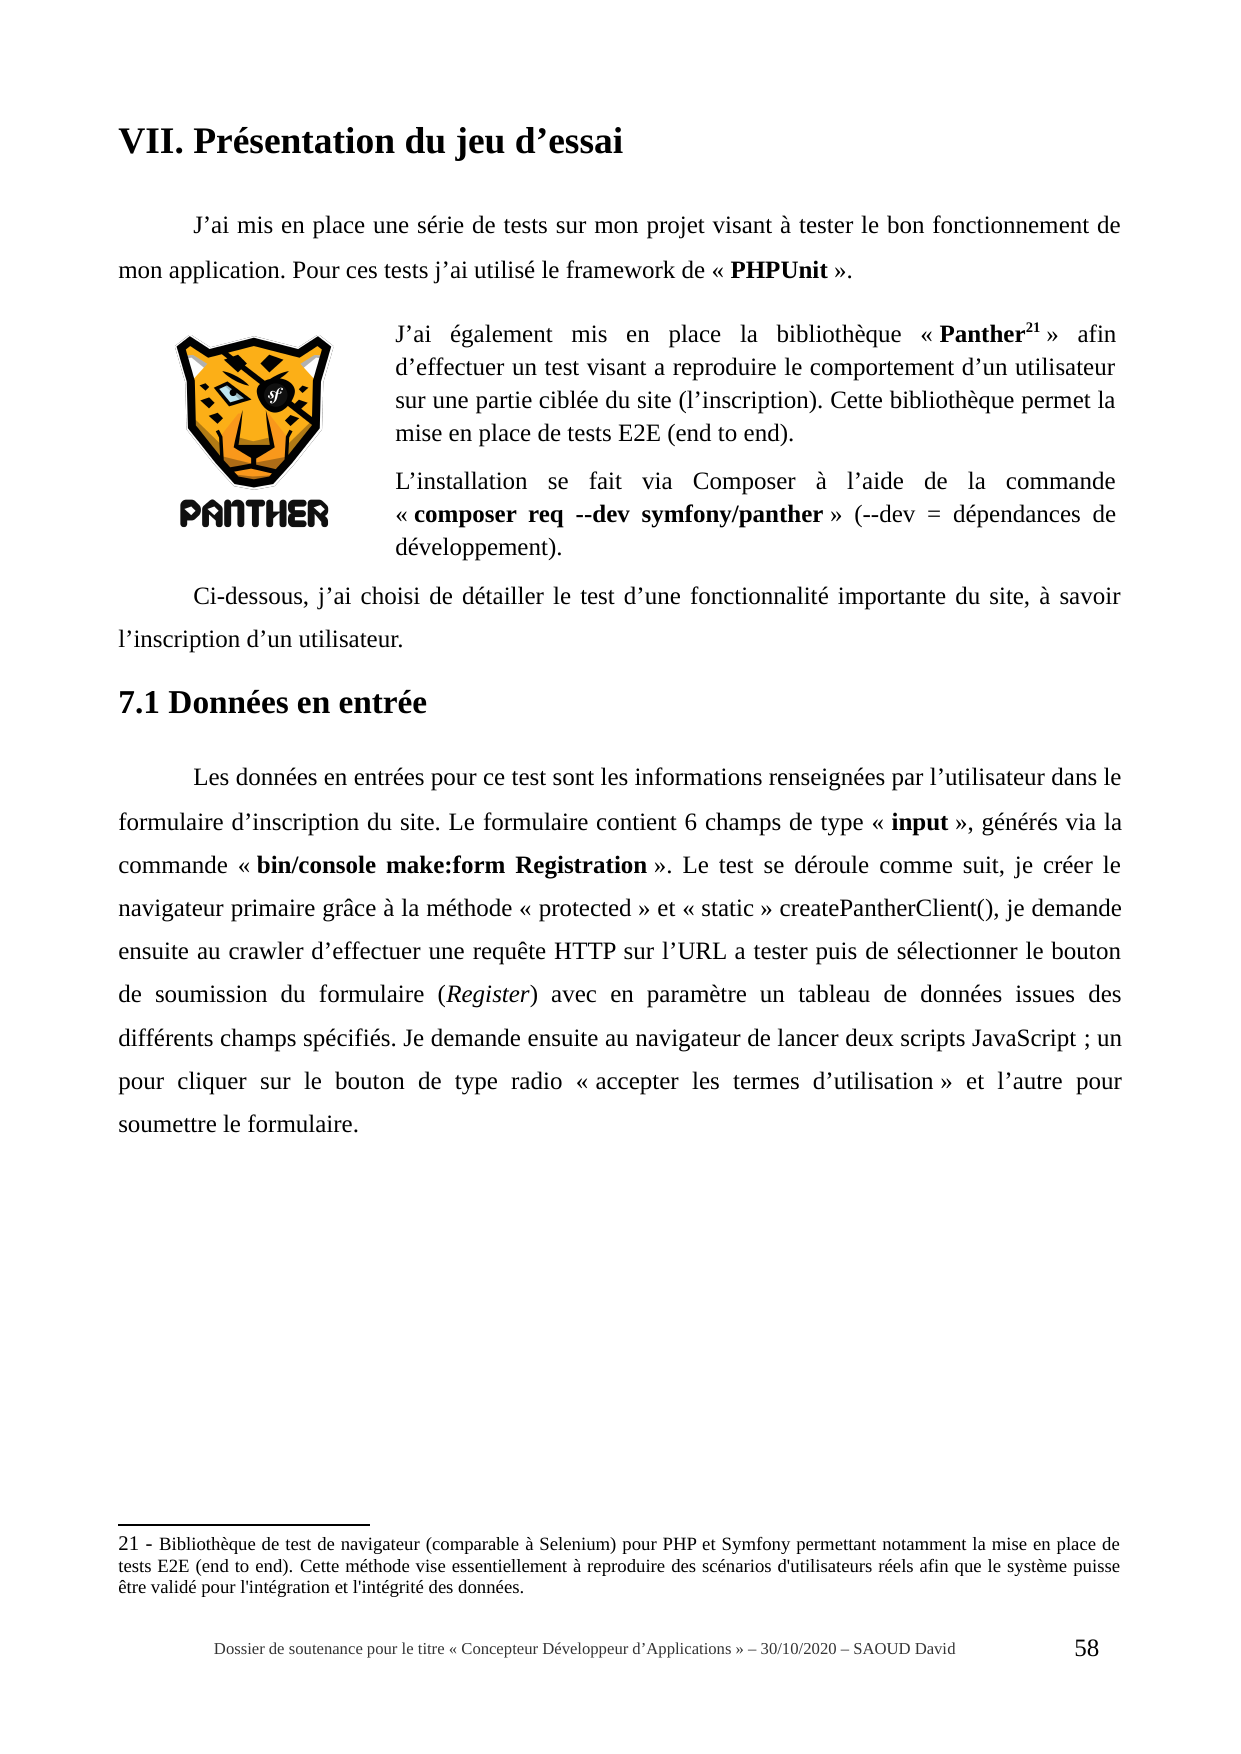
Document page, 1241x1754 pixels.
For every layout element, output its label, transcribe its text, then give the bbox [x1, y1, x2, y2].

text Les données en entrées pour ce test sont les informations renseignées par l’utilisateur dans le formulaire d’inscription du site. Le formulaire contient 6 champs de type « input », générés via la commande « bin/console make:form Registration ». Le test se déroule comme suit, je créer le navigateur primaire grâce à la méthode « protected » et « static » createPantherClient(), je demande ensuite au crawler d’effectuer une requête HTTP sur l’URL a tester puis de sélectionner le bouton de soumission du formulaire (Register) avec en paramètre un tableau de données issues des différents champs spécifiés. Je demande ensuite au navigateur de lancer deux scripts JavaScript ; un pour cliquer sur le bouton de type radio « accepter les termes d’utilisation » et l’autre pour soumettre le formulaire. [118, 754, 1122, 1138]
picture [157, 335, 351, 528]
table_header [118, 314, 389, 581]
subtitle VII. Présentation du jeu d’essai [118, 118, 1122, 161]
subtitle 7.1 Données en entrée [118, 682, 1122, 720]
table_header J’ai également mis en place la bibliothèque « Panther » afin d’effectuer un test visant a reproduire le comportement d’un utilisateur sur une partie ciblée du site (l’inscription). Cette bibliothèque permet la mise en place de tests E2E (end to end). L’installation se fait via Composer à l’aide de la commande « composer req --dev symfony/panther » (--dev = dépendances de développement). [389, 314, 1122, 581]
text J’ai mis en place une série de tests sur mon projet visant à tester le bon fonctionnement de mon application. Pour ces tests j’ai utilisé le framework de « PHPUnit ». [118, 198, 1122, 284]
text Ci-dessous, j’ai choisi de détailler le test d’une fonctionnalité importante du site, à savoir l’inscription d’un utilisateur. [118, 581, 1122, 653]
